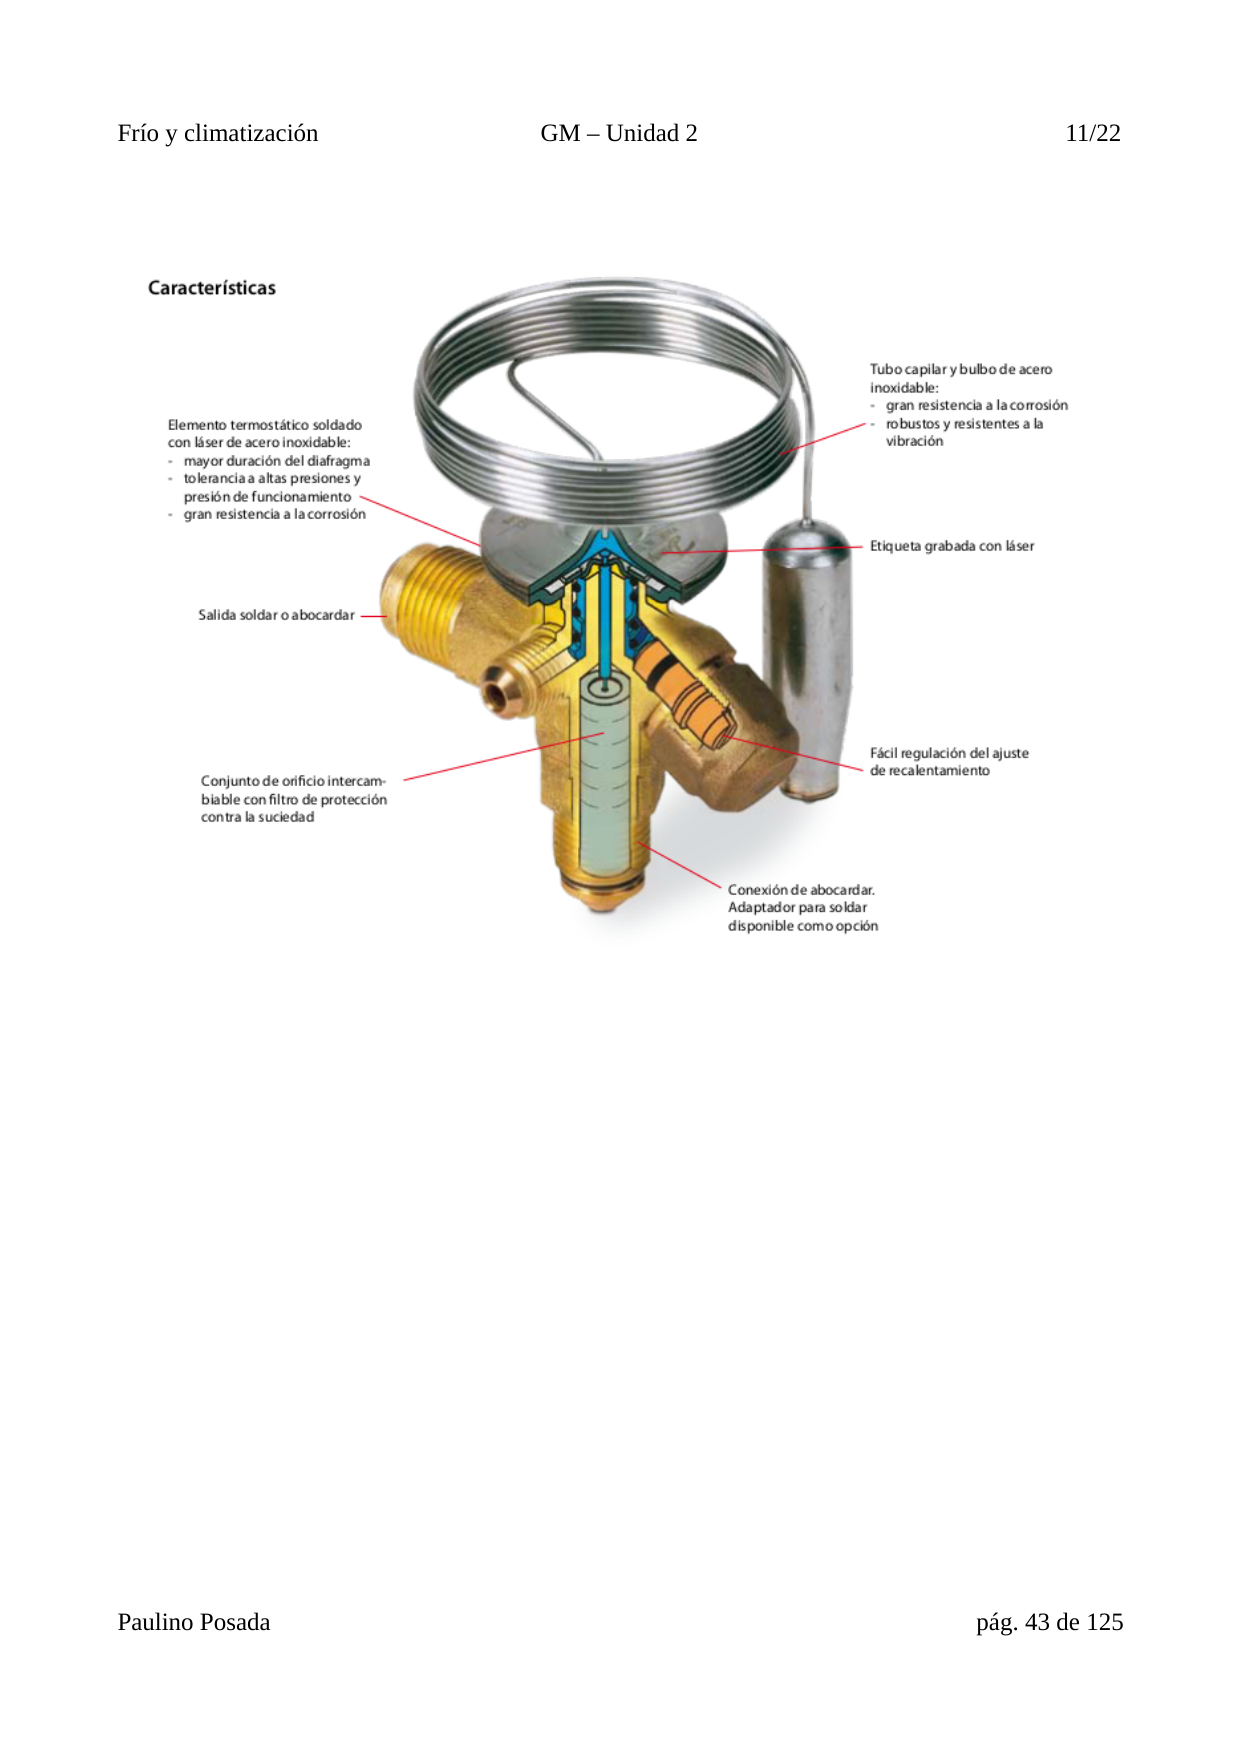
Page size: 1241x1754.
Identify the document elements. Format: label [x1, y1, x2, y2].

picture [131, 252, 1136, 964]
